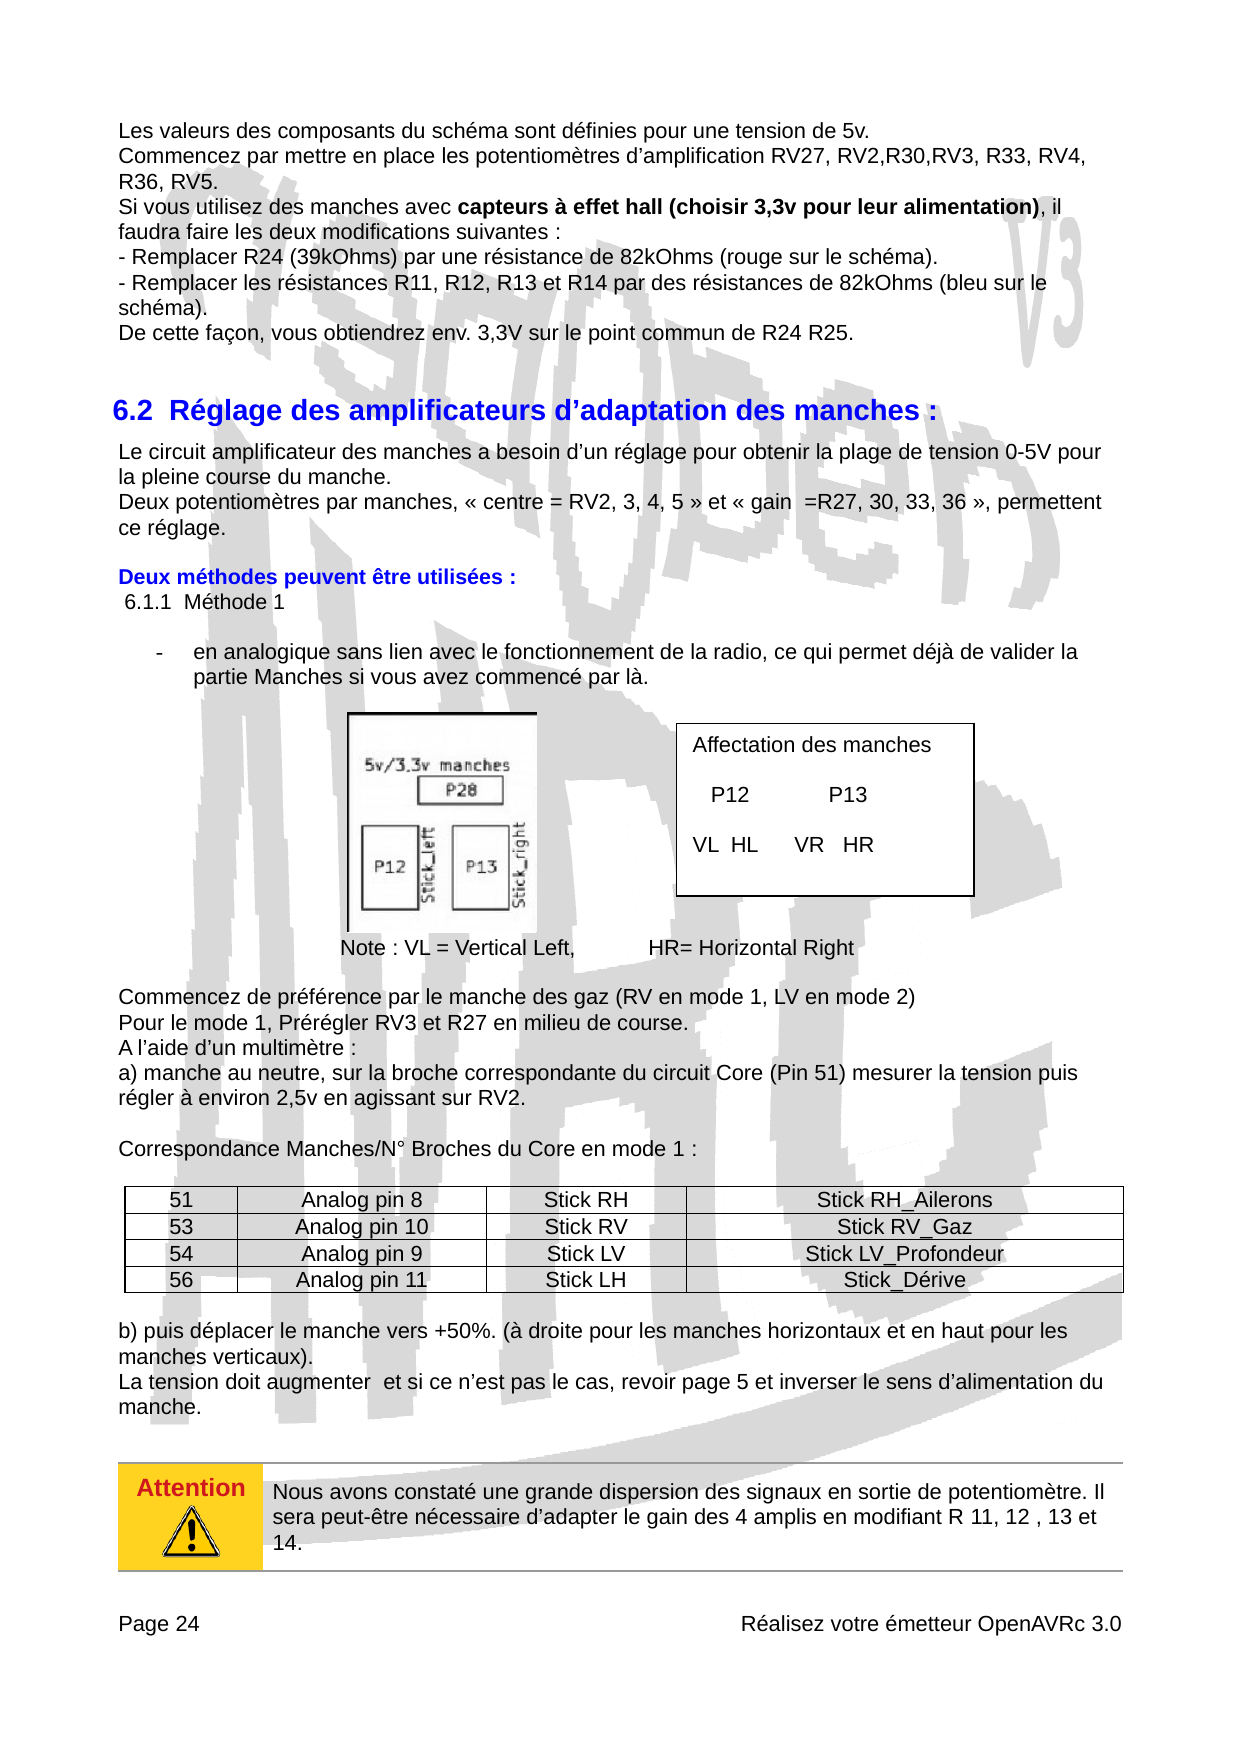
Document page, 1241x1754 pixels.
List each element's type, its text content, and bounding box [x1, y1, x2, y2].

table_header Attention [118, 1464, 263, 1570]
table_header Stick RH [487, 1187, 686, 1212]
text 6.1.1 Méthode 1 [118, 589, 1122, 614]
text Note : VL = Vertical Left, HR= Horizontal Right [118, 689, 1122, 959]
text Affectation des manches [692, 732, 958, 757]
table_cell Analog pin 11 [238, 1267, 486, 1292]
table_cell Analog pin 9 [238, 1240, 486, 1266]
text P12 P13 [692, 782, 958, 807]
table_header 51 [126, 1187, 237, 1212]
text Commencez par mettre en place les potentiomètres d’amplification RV27, RV2,R30,RV3, R33, RV4, R36, RV5. [118, 143, 1122, 194]
list en analogique sans lien avec le fonctionnement de la radio, ce qui permet déjà de valider la partie Manches si vous avez commencé par là. [156, 639, 1122, 689]
table_cell Stick RV_Gaz [687, 1214, 1123, 1239]
text - Remplacer les résistances R11, R12, R13 et R14 par des résistances de 82kOhms (bleu sur le schéma). [118, 269, 1122, 320]
text A l’aide d’un multimètre : [118, 1035, 1122, 1060]
text Commencez de préférence par le manche des gaz (RV en mode 1, LV en mode 2) [118, 984, 1122, 1009]
table_cell Stick LH [487, 1267, 686, 1292]
table_header Analog pin 8 [238, 1187, 486, 1212]
text VL HL VR HR [692, 832, 958, 858]
text Les valeurs des composants du schéma sont définies pour une tension de 5v. [118, 118, 1122, 143]
table_cell Stick_Dérive [687, 1267, 1123, 1292]
table_cell Analog pin 10 [238, 1214, 486, 1239]
text Deux méthodes peuvent être utilisées : [118, 564, 1122, 589]
picture [158, 1501, 224, 1561]
table_header Nous avons constaté une grande dispersion des signaux en sortie de potentiomètre. Il sera peut-être nécessaire d’adapter le gain des 4 amplis en modifiant R 11, 12 , 13 et 14. [264, 1464, 1122, 1570]
text Deux potentiomètres par manches, « centre = RV2, 3, 4, 5 » et « gain =R27, 30, 33, 36 », permettent ce réglage. [118, 489, 1122, 539]
table_cell 53 [126, 1214, 237, 1239]
text - Remplacer R24 (39kOhms) par une résistance de 82kOhms (rouge sur le schéma). [118, 244, 1122, 269]
table_cell Stick LV_Profondeur [687, 1240, 1123, 1266]
table_header Stick RH_Ailerons [687, 1187, 1123, 1212]
text Pour le mode 1, Prérégler RV3 et R27 en milieu de course. [118, 1009, 1122, 1035]
text a) manche au neutre, sur la broche correspondante du circuit Core (Pin 51) mesurer la tension puis régler à environ 2,5v en agissant sur RV2. [118, 1060, 1122, 1110]
text Si vous utilisez des manches avec capteurs à effet hall (choisir 3,3v pour leur alimentation), il faudra faire les deux modifications suivantes : [118, 194, 1122, 244]
text Correspondance Manches/N° Broches du Core en mode 1 : [118, 1136, 1122, 1161]
table_cell Stick RV [487, 1214, 686, 1239]
table_cell 56 [126, 1267, 237, 1292]
text De cette façon, vous obtiendrez env. 3,3V sur le point commun de R24 R25. [118, 320, 1122, 345]
text La tension doit augmenter et si ce n’est pas le cas, revoir page 5 et inverser le sens d’alimentation du manche. [118, 1369, 1122, 1419]
table_cell 54 [126, 1240, 237, 1266]
text Le circuit amplificateur des manches a besoin d’un réglage pour obtenir la plage de tension 0-5V pour la pleine course du manche. [118, 439, 1122, 489]
text b) puis déplacer le manche vers +50%. (à droite pour les manches horizontaux et en haut pour les manches verticaux). [118, 1318, 1122, 1369]
table_cell Stick LV [487, 1240, 686, 1266]
subtitle 6.2 Réglage des amplificateurs d’adaptation des manches : [112, 393, 1122, 426]
